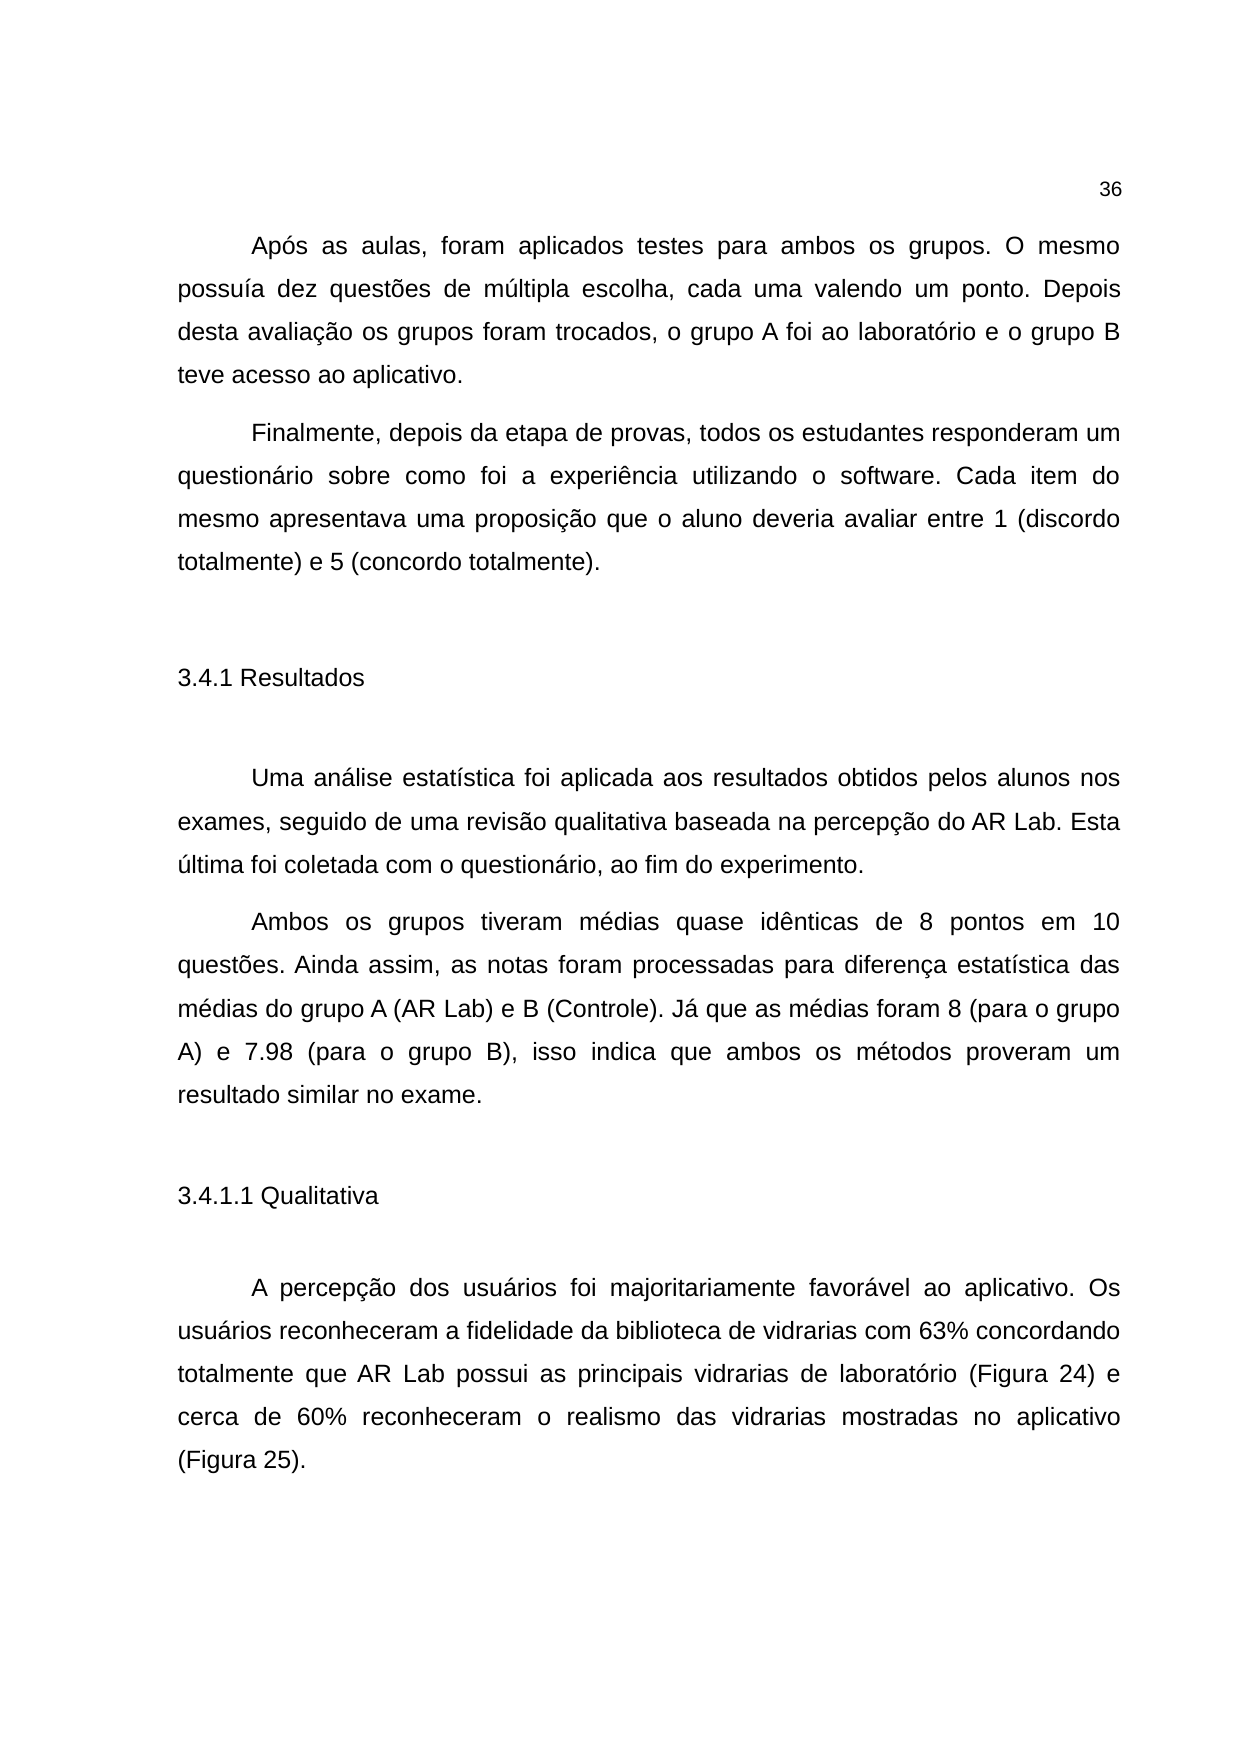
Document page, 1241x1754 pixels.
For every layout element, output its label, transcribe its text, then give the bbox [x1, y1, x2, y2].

text A percepção dos usuários foi majoritariamente favorável ao aplicativo. Os usuários reconheceram a fidelidade da biblioteca de vidrarias com 63% concordando totalmente que AR Lab possui as principais vidrarias de laboratório (Figura 24) e cerca de 60% reconheceram o realismo das vidrarias mostradas no aplicativo (Figura 25). [177, 1273, 1122, 1474]
subtitle 3.4.1.1 Qualitativa [177, 1181, 1122, 1209]
text Finalmente, depois da etapa de provas, todos os estudantes responderam um questionário sobre como foi a experiência utilizando o software. Cada item do mesmo apresentava uma proposição que o aluno deveria avaliar entre 1 (discordo totalmente) e 5 (concordo totalmente). [177, 418, 1122, 576]
text Ambos os grupos tiveram médias quase idênticas de 8 pontos em 10 questões. Ainda assim, as notas foram processadas para diferença estatística das médias do grupo A (AR Lab) e B (Controle). Já que as médias foram 8 (para o grupo A) e 7.98 (para o grupo B), isso indica que ambos os métodos proveram um resultado similar no exame. [177, 907, 1122, 1108]
text Após as aulas, foram aplicados testes para ambos os grupos. O mesmo possuía dez questões de múltipla escolha, cada uma valendo um ponto. Depois desta avaliação os grupos foram trocados, o grupo A foi ao laboratório e o grupo B teve acesso ao aplicativo. [177, 231, 1122, 389]
text Uma análise estatística foi aplicada aos resultados obtidos pelos alunos nos exames, seguido de uma revisão qualitativa baseada na percepção do AR Lab. Esta última foi coletada com o questionário, ao fim do experimento. [177, 763, 1122, 878]
subtitle 3.4.1 Resultados [177, 662, 1122, 691]
